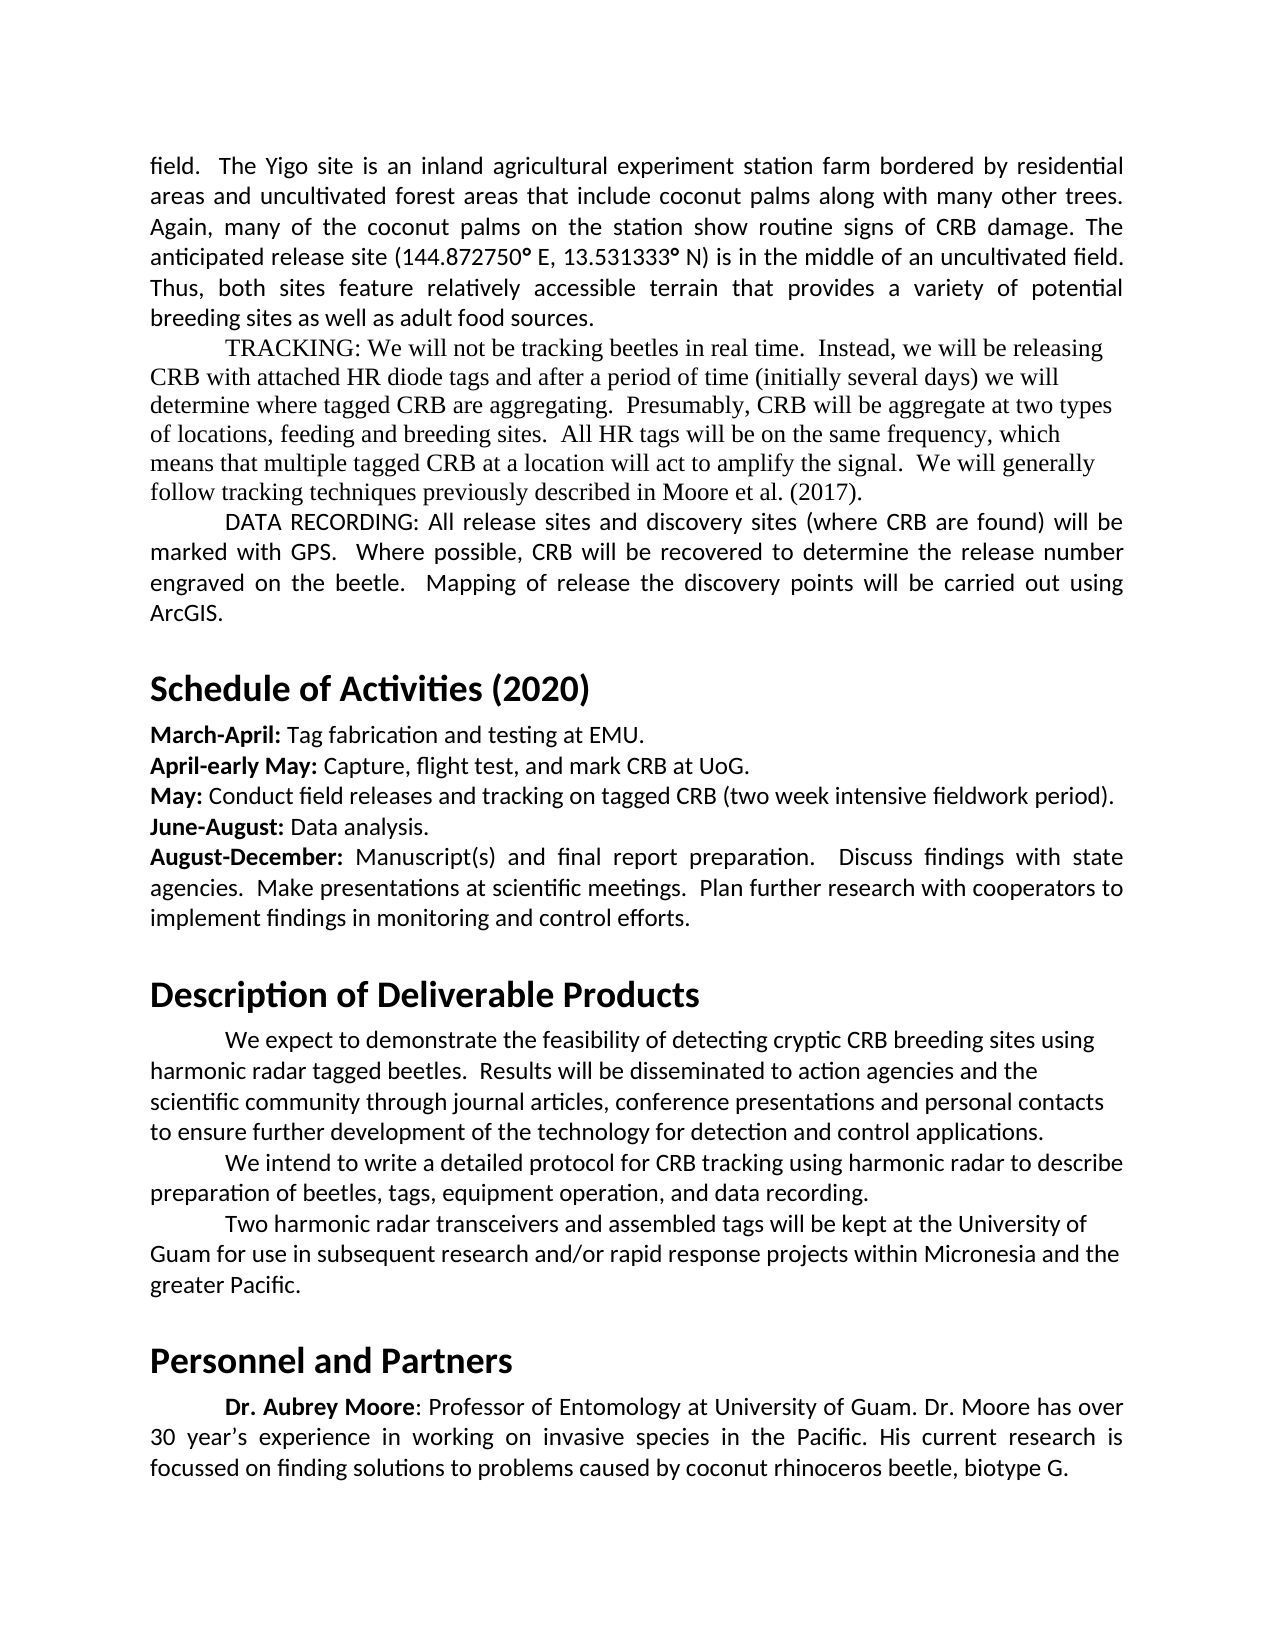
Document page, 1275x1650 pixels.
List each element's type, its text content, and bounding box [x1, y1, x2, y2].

text field. The Yigo site is an inland agricultural experiment station farm bordered by residential areas and uncultivated forest areas that include coconut palms along with many other trees. Again, many of the coconut palms on the station show routine signs of CRB damage. The anticipated release site (144.872750° E, 13.531333° N) is in the middle of an uncultivated field. Thus, both sites feature relatively accessible terrain that provides a variety of potential breeding sites as well as adult food sources. [150, 150, 1125, 333]
text March-April: Tag fabrication and testing at EMU. [150, 719, 1125, 750]
text June-August: Data analysis. [150, 811, 1125, 841]
text April-early May: Capture, flight test, and mark CRB at UoG. [150, 750, 1125, 780]
text TRACKING: We will not be tracking beetles in real time. Instead, we will be releasing CRB with attached HR diode tags and after a period of time (initially several days) we will determine where tagged CRB are aggregating. Presumably, CRB will be aggregate at two types of locations, feeding and breeding sites. All HR tags will be on the same frequency, which means that multiple tagged CRB at a location will act to amplify the signal. We will generally follow tracking techniques previously described in Moore et al. (2017). [150, 333, 1125, 506]
text August-December: Manuscript(s) and final report preparation. Discuss findings with state agencies. Make presentations at scientific meetings. Plan further research with cooperators to implement findings in monitoring and control efforts. [150, 841, 1125, 933]
text May: Conduct field releases and tracking on tagged CRB (two week intensive fieldwork period). [150, 780, 1125, 811]
text Two harmonic radar transceivers and assembled tags will be kept at the University of Guam for use in subsequent research and/or rapid response projects within Micronesia and the greater Pacific. [150, 1208, 1125, 1299]
subtitle Schedule of Activities (2020) [150, 665, 1125, 711]
text Dr. Aubrey Moore: Professor of Entomology at University of Guam. Dr. Moore has over 30 year’s experience in working on invasive species in the Pacific. His current research is focussed on finding solutions to problems caused by coconut rhinoceros beetle, biotype G. [150, 1391, 1125, 1483]
text DATA RECORDING: All release sites and discovery sites (where CRB are found) will be marked with GPS. Where possible, CRB will be recovered to determine the release number engraved on the beetle. Mapping of release the discovery points will be carried out using ArcGIS. [150, 506, 1125, 628]
text We expect to demonstrate the feasibility of detecting cryptic CRB breeding sites using harmonic radar tagged beetles. Results will be disseminated to action agencies and the scientific community through journal articles, conference presentations and personal contacts to ensure further development of the technology for detection and control applications. [150, 1025, 1125, 1147]
subtitle Description of Deliverable Products [150, 971, 1125, 1016]
text We intend to write a detailed protocol for CRB tracking using harmonic radar to describe preparation of beetles, tags, equipment operation, and data recording. [150, 1147, 1125, 1208]
subtitle Personnel and Partners [150, 1337, 1125, 1383]
